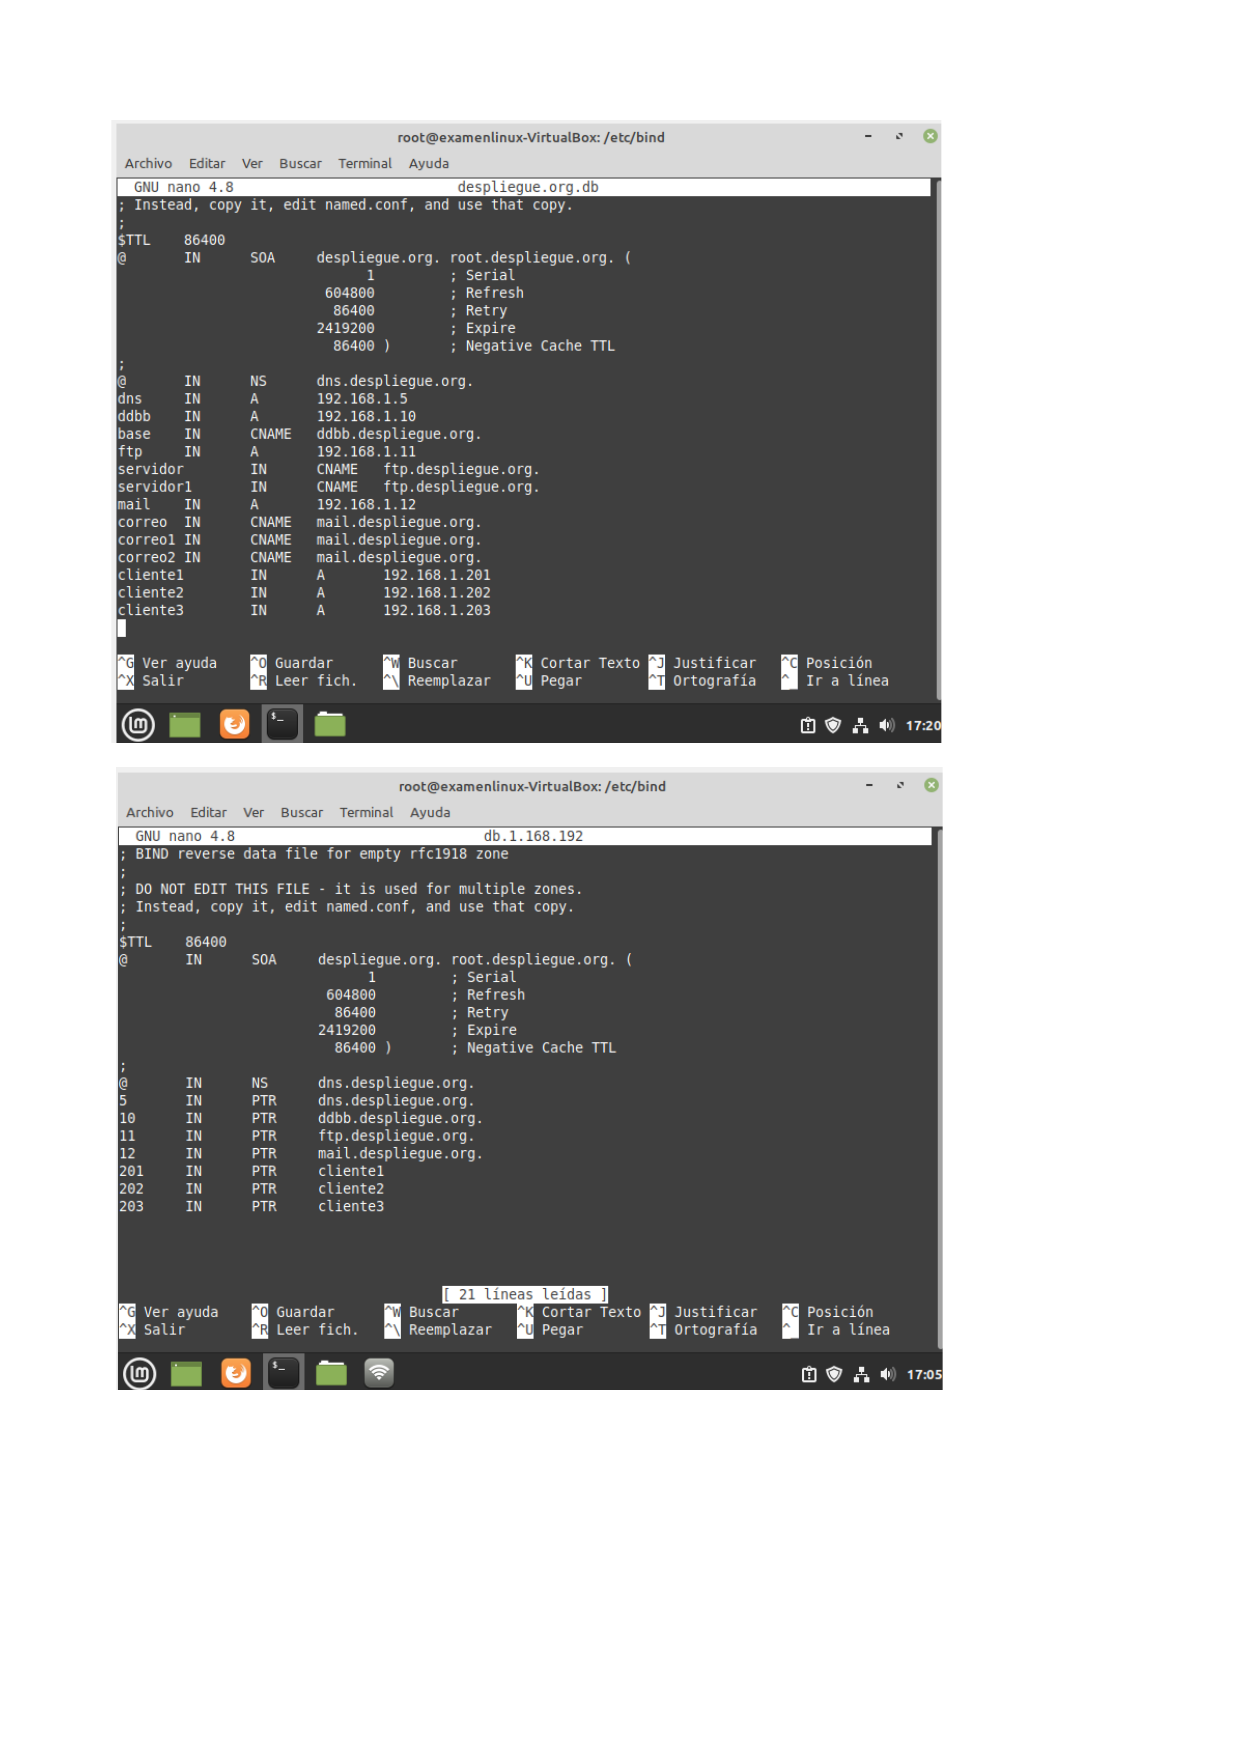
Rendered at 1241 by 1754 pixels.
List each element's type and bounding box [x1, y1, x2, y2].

picture [827, 120, 942, 743]
picture [830, 767, 943, 1390]
